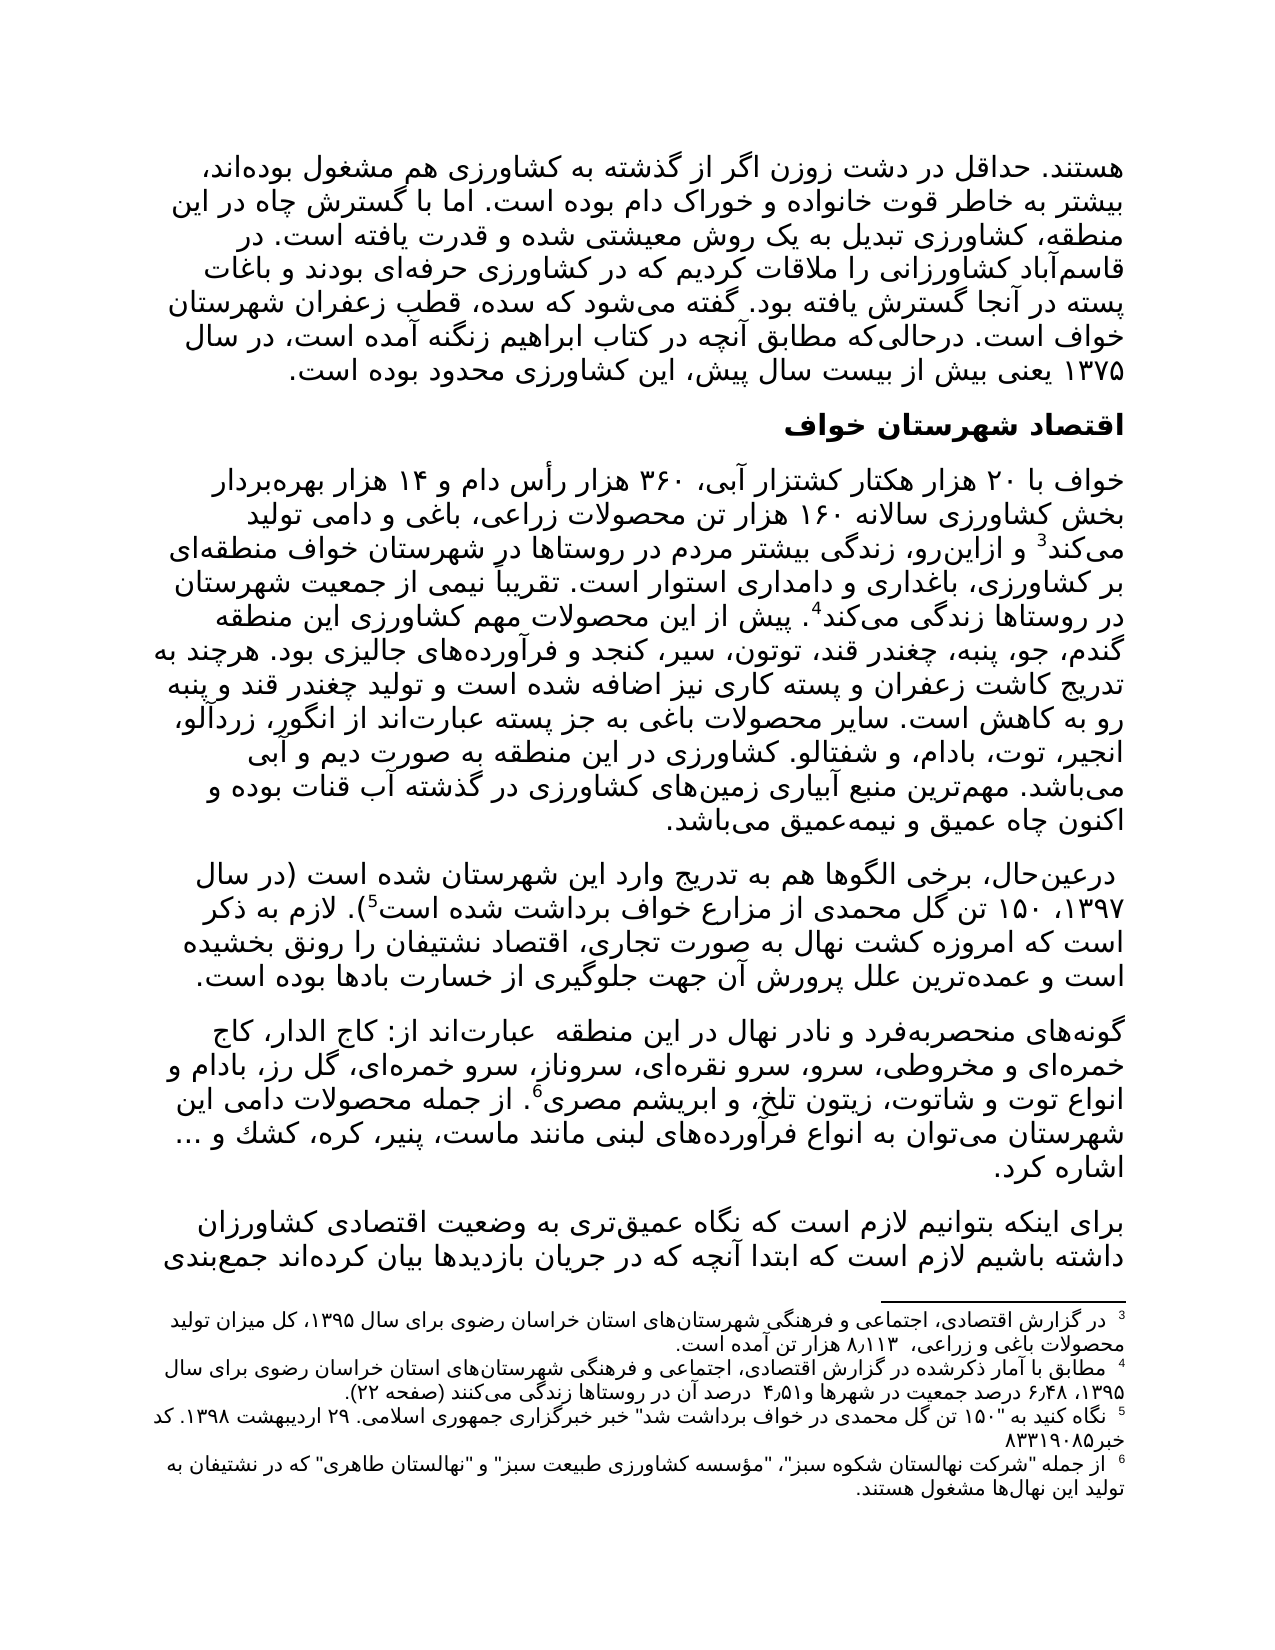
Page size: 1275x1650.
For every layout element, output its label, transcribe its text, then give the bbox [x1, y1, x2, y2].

text نگاه کنید به "۱۵۰ تن گل محمدی در خواف برداشت شد" خبر خبرگزاری جمهوری اسلامی. ۲۹ اردیبهشت ۱۳۹۸. کد خبر۸۳۳۱۹۰۸۵ [150, 1404, 1125, 1452]
text گونه‌های منحصربه‌فرد و نادر نهال در این منطقه عبارت‌اند از: كاج الدار، كاج خمره‌ای و مخروطی، سرو، سرو نقره‌ای، سروناز، سرو خمره‌ای، گل رز، بادام و انواع توت و شاتوت، زیتون تلخ، و ابریشم مصری. از جمله محصولات دامی این شهرستان می‌توان به انواع فرآورده‌های لبنی مانند ماست، پنیر، كره، كشك و ... اشاره كرد. [150, 1014, 1125, 1184]
text مطابق با آمار ذکرشده در گزارش اقتصادی، اجتماعی و فرهنگی شهرستان‌های استان خراسان رضوی برای سال ۱۳۹۵، ۶٫۴۸ درصد جمعیت در شهرها و۴٫۵۱ درصد آن در روستاها زندگی می‌کنند (صفحه ۲۲). [150, 1356, 1125, 1404]
text از جمله "شرکت نهالستان شکوه سبز"، "مؤسسه کشاورزی طبیعت سبز" و "نهالستان طاهری" که در نشتیفان به تولید این نهال‌ها مشغول هستند. [150, 1452, 1125, 1500]
text برای اینکه بتوانیم لازم است که نگاه عمیق‌تری به وضعیت اقتصادی کشاورزان داشته باشیم لازم است که ابتدا آنچه که در جریان بازدیدها بیان کرده‌اند جمع‌بندی کنیم. سپس به فرصت‌های مکمل در منطقه بپردازیم. اهمیت فرصت‌های مکمل در این است که کمک می‌کند که میزان وابستگی مردم محلی به آب کمتر شده و درعین‌حال بتوانند زندگی بهتری داشته باشند. [150, 1205, 1125, 1273]
text خواف با ۲۰ هزار هكتار كشتزار آبی، ۳۶۰ هزار رأس دام و ۱۴ هزار بهره‌بردار بخش كشاورزی سالانه ۱۶۰ هزار تن محصولات زراعی، باغی و دامی تولید می‌کند و ازاین‌رو، زندگی بیشتر مردم در روستاها در شهرستان خواف منطقه‌ای بر کشاورزی، باغداری و دامداری استوار است. تقریباً نیمی از جمعیت شهرستان در روستاها زندگی می‌کند. پیش از این محصولات مهم کشاورزی این منطقه گندم، جو، پنبه، چغندر قند، توتون، سیر، کنجد و فرآورده‌های جالیزی بود. هرچند به تدریج کاشت زعفران و پسته کاری نیز اضافه شده است و تولید چغندر قند و پنبه رو به کاهش است. سایر محصولات باغی به جز پسته عبارت‌اند از انگور، زردآلو، انجیر، توت، بادام، و شفتالو. كشاورزی در این منطقه به صورت دیم و آبی می‌باشد. مهم‌ترین منبع آبیاری زمین‌های كشاورزی در گذشته آب قنات بوده و اكنون چاه عمیق و نیمه‌عمیق می‌باشد. [150, 463, 1125, 837]
text درعین‌حال، برخی الگوها هم به تدریج وارد این شهرستان شده است (در سال ۱۳۹۷، ۱۵۰ تن گل محمدی از مزارع خواف برداشت شده است). لازم به ذكر است كه امروزه كشت نهال به صورت تجاری، اقتصاد نشتیفان را رونق بخشیده است و عمده‌ترین علل پرورش آن جهت جلوگیری از خسارت بادها بوده است. [150, 858, 1125, 993]
text بیشتر مردم در دشت خواف کشاورز هستند، اما در دشت زوزن، از گذشته بیشتر مردم دامداری می‌کرده‌اند و حتی در روستای چاه‌زول، مردم به شترداری مشغول هستند. حداقل در دشت زوزن اگر از گذشته به کشاورزی هم مشغول بوده‌اند، بیشتر به خاطر قوت خانواده و خوراک دام بوده است. اما با گسترش چاه در این منطقه، کشاورزی تبدیل به یک روش معیشتی شده و قدرت یافته است. در قاسم‌آباد کشاورزانی را ملاقات کردیم که در کشاورزی حرفه‌ای بودند و باغات پسته در آنجا گسترش یافته بود. گفته می‌شود که سده، قطب زعفران شهرستان خواف است. در‌حالی‌که مطابق آنچه در کتاب ابراهیم زنگنه آمده است، در سال ۱۳۷۵ یعنی بیش از بیست سال پیش، این کشاورزی محدود بوده است. [150, 150, 1125, 388]
text در گزارش اقتصادی، اجتماعی و فرهنگی شهرستان‌های استان خراسان رضوی برای سال ۱۳۹۵، کل میزان تولید محصولات باغی و زراعی، ۸٫۱۱۳ هزار تن آمده است. [150, 1308, 1125, 1356]
text اقتصاد شهرستان خواف [150, 408, 1125, 442]
